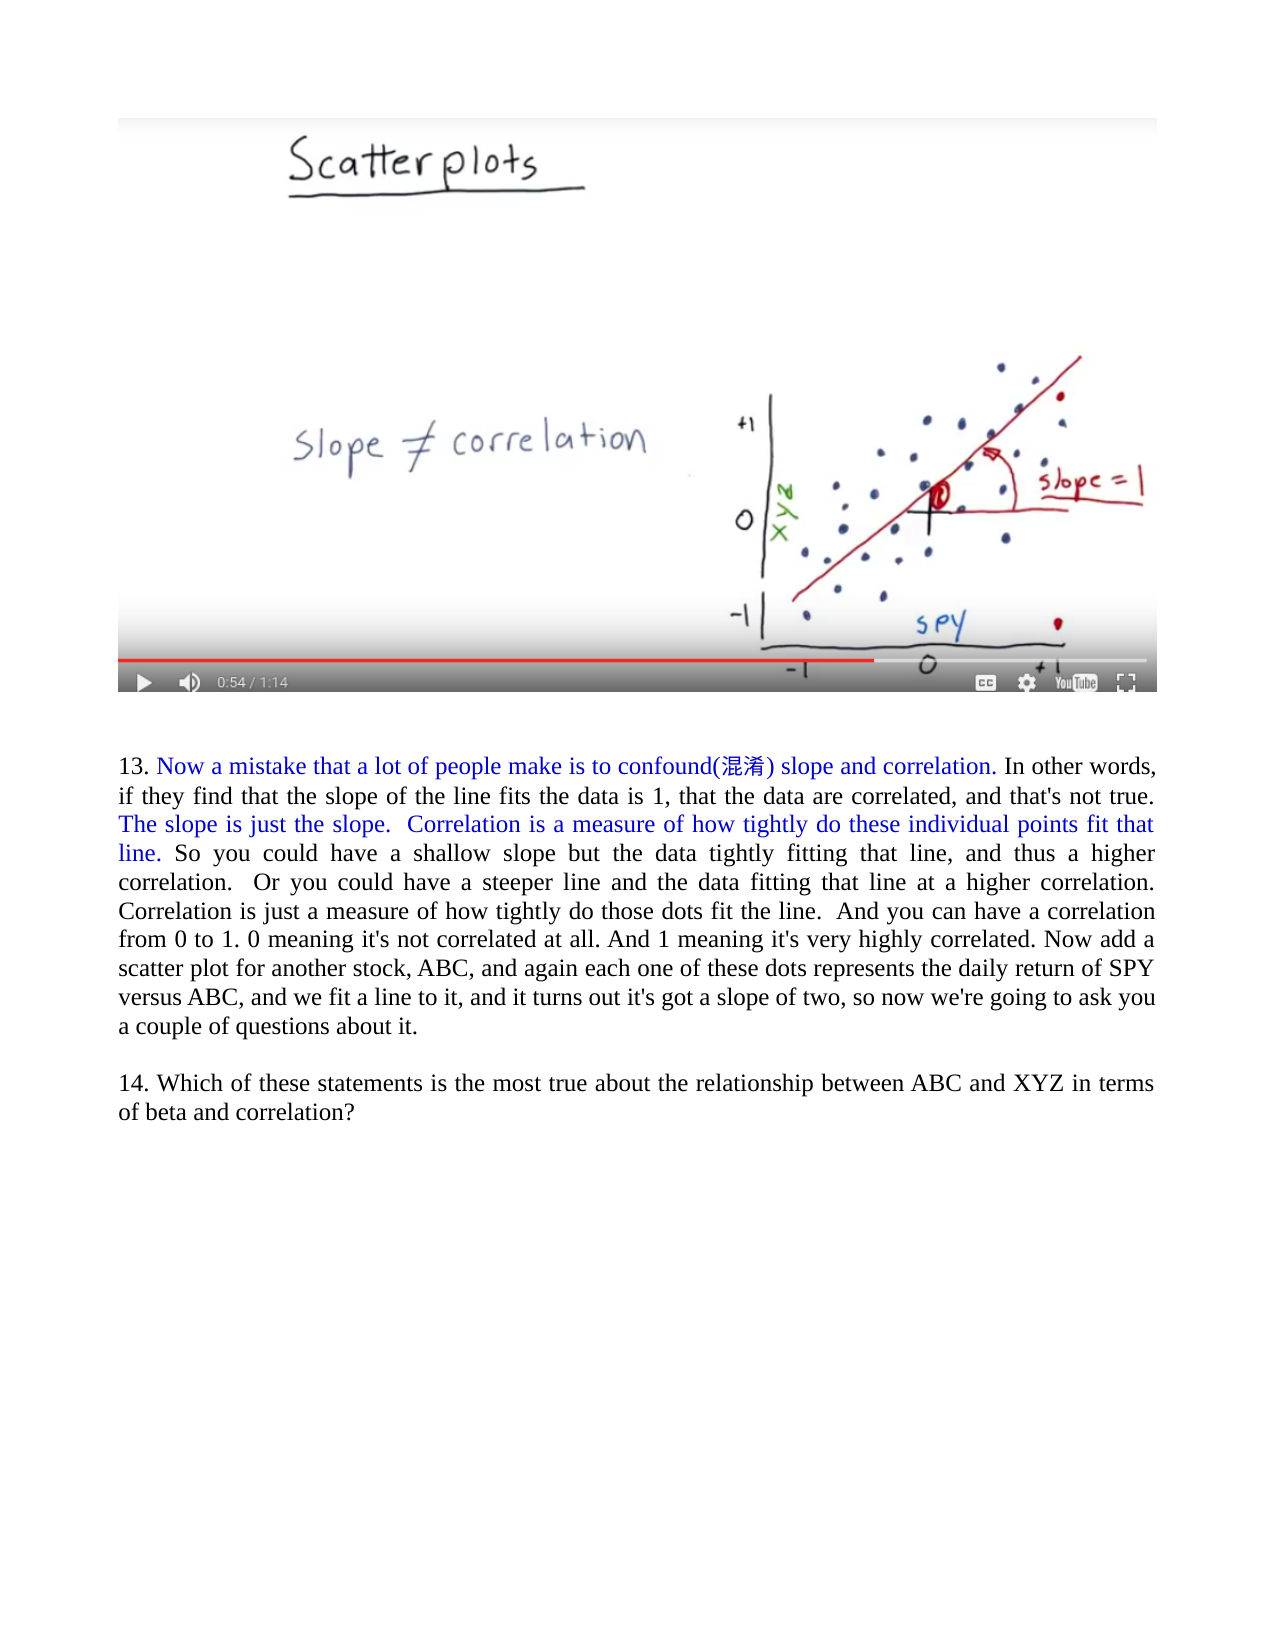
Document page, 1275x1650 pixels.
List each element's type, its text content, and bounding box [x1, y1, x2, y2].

text 14. Which of these statements is the most true about the relationship between ABC and XYZ in terms of beta and correlation? [118, 1068, 1157, 1126]
text 13. Now a mistake that a lot of people make is to confound(混淆) slope and correlation. In other words, if they find that the slope of the line fits the data is 1, that the data are correlated, and that's not true. The slope is just the slope. Correlation is a measure of how tightly do these individual points fit that line. So you could have a shallow slope but the data tightly fitting that line, and thus a higher correlation. Or you could have a steeper line and the data fitting that line at a higher correlation. Correlation is just a measure of how tightly do those dots fit the line. And you can have a correlation from 0 to 1. 0 meaning it's not correlated at all. And 1 meaning it's very highly correlated. Now add a scatter plot for another stock, ABC, and again each one of these dots represents the daily return of SPY versus ABC, and we fit a line to it, and it turns out it's got a slope of two, so now we're going to ask you a couple of questions about it. [118, 749, 1157, 1039]
picture [118, 118, 1157, 692]
